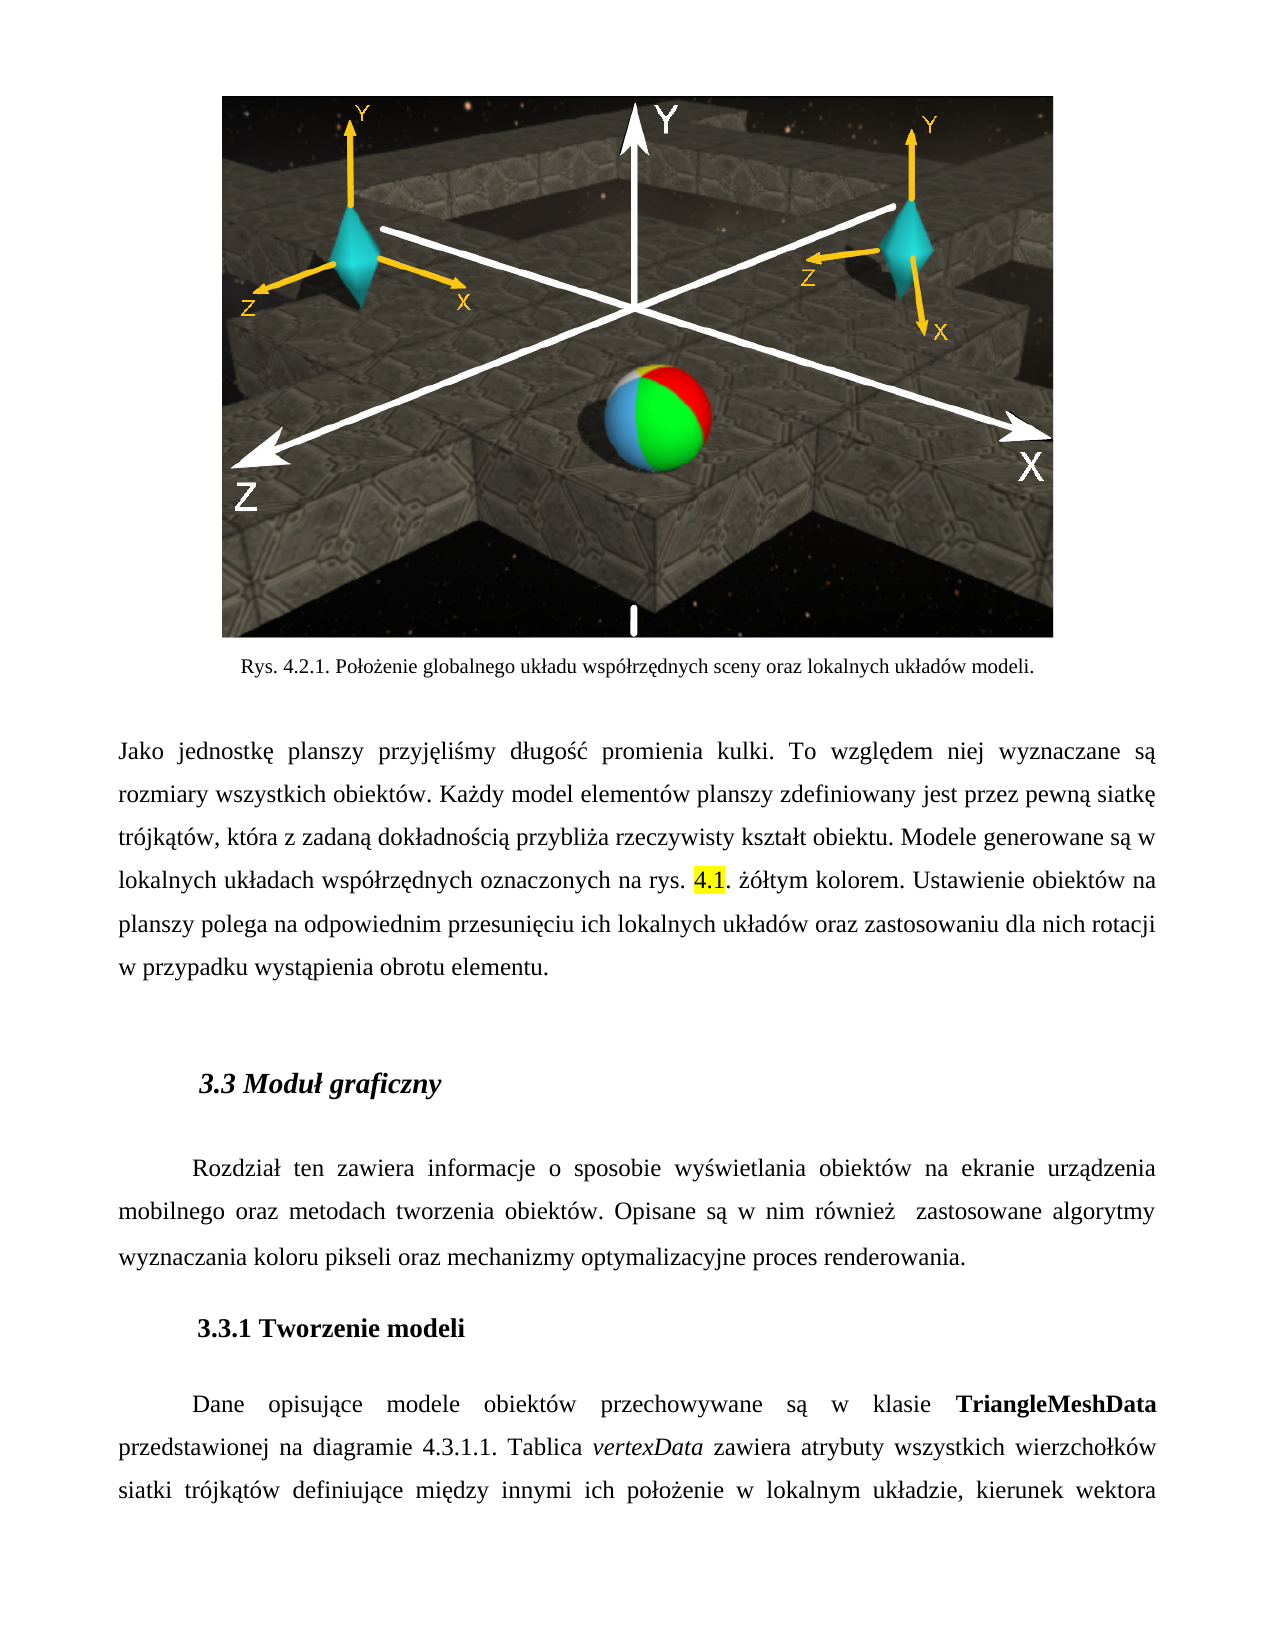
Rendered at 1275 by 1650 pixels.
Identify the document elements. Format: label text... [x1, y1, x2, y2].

picture [221, 96, 1054, 638]
text Rys. 4.2.1. Położenie globalnego układu współrzędnych sceny oraz lokalnych układów modeli. [118, 653, 1157, 678]
subtitle Moduł graficzny [192, 1067, 1157, 1100]
text Jako jednostkę planszy przyjęliśmy długość promienia kulki. To względem niej wyznaczane są rozmiary wszystkich obiektów. Każdy model elementów planszy zdefiniowany jest przez pewną siatkę trójkątów, która z zadaną dokładnością przybliża rzeczywisty kształt obiektu. Modele generowane są w lokalnych układach współrzędnych oznaczonych na rys. 4.1. żółtym kolorem. Ustawienie obiektów na planszy polega na odpowiednim przesunięciu ich lokalnych układów oraz zastosowaniu dla nich rotacji w przypadku wystąpienia obrotu elementu. [118, 736, 1157, 981]
text Rozdział ten zawiera informacje o sposobie wyświetlania obiektów na ekranie urządzenia mobilnego oraz metodach tworzenia obiektów. Opisane są w nim również zastosowane algorytmy wyznaczania koloru pikseli oraz mechanizmy optymalizacyjne proces renderowania. [118, 1153, 1157, 1272]
text Dane opisujące modele obiektów przechowywane są w klasie TriangleMeshData przedstawionej na diagramie 4.3.1.1. Tablica vertexData zawiera atrybuty wszystkich wierzchołków siatki trójkątów definiujące między innymi ich położenie w lokalnym układzie, kierunek wektora [118, 1389, 1157, 1504]
subtitle Tworzenie modeli [191, 1312, 1157, 1343]
